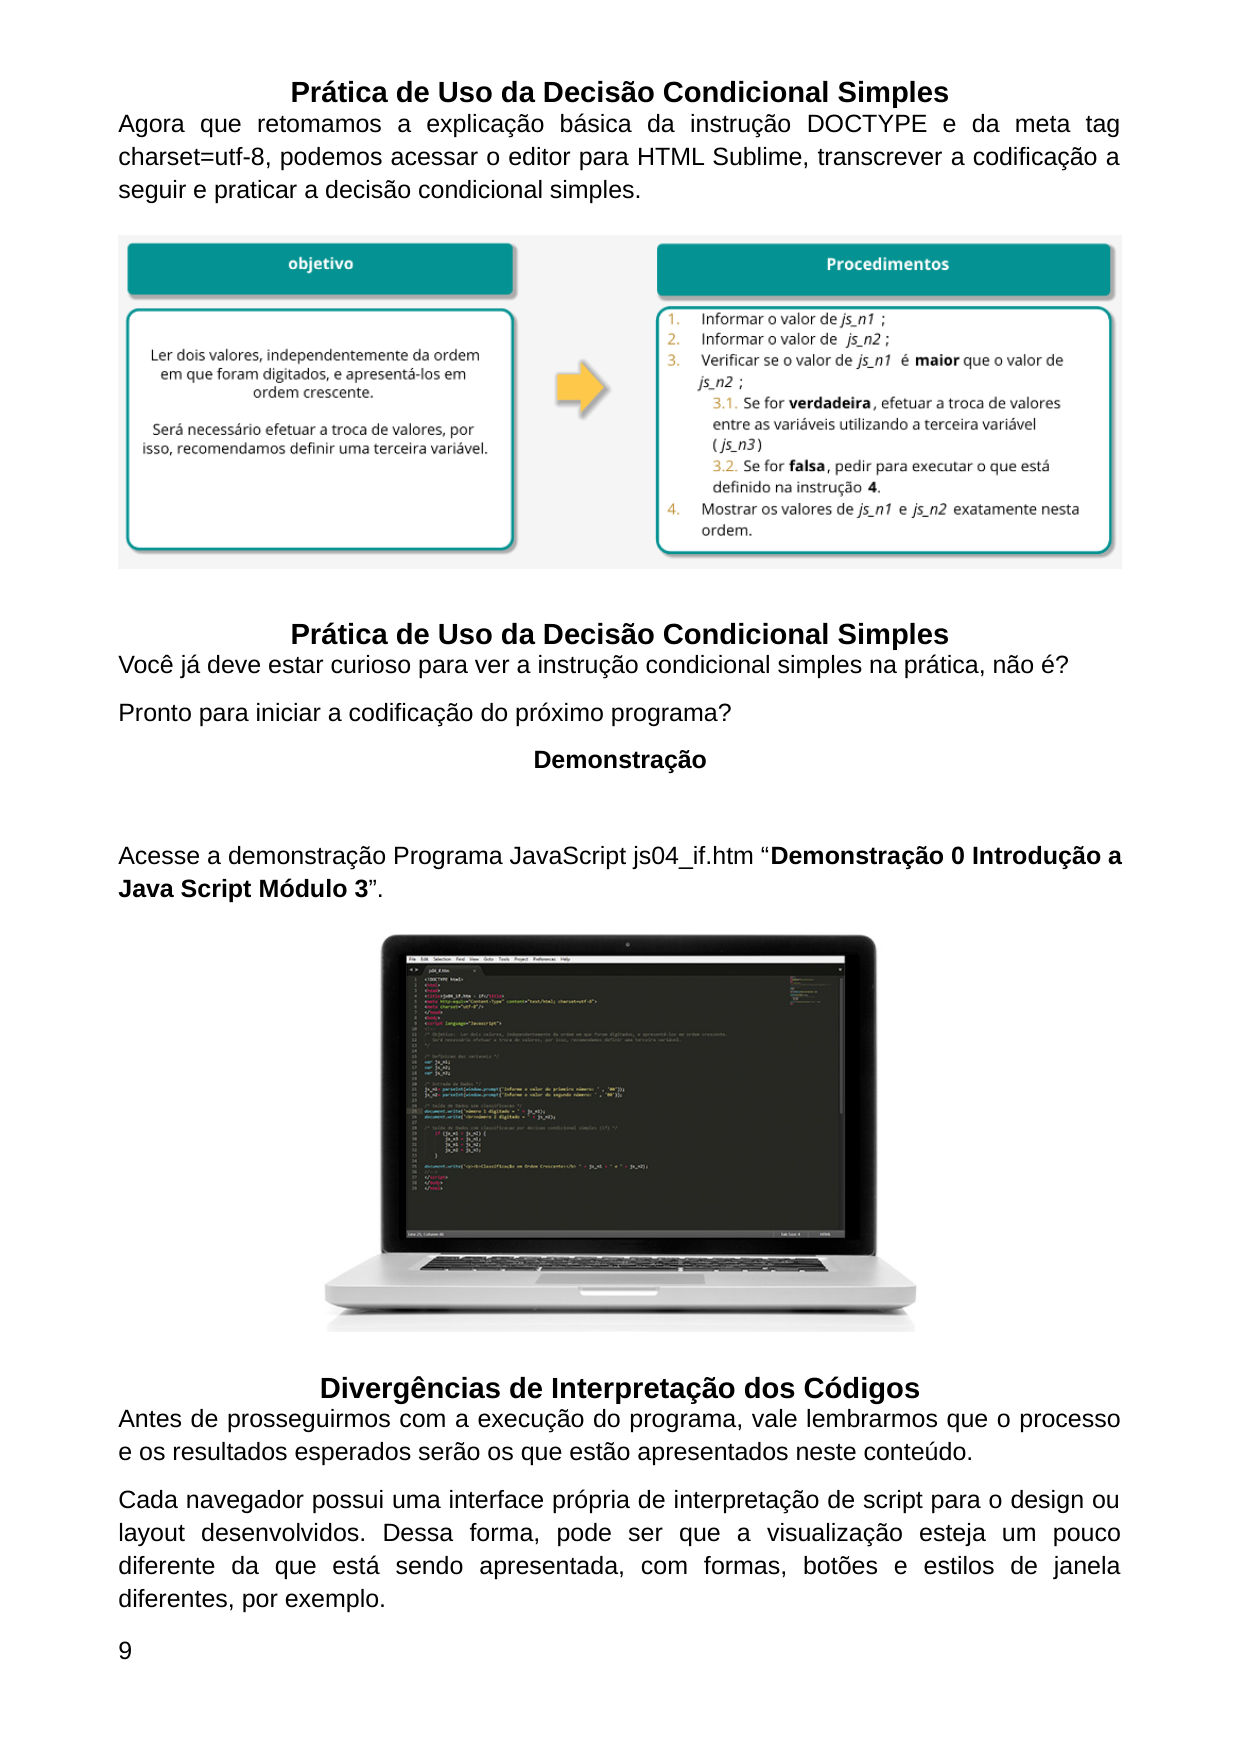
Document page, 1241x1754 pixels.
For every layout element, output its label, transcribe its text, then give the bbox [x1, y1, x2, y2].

text Demonstração [118, 746, 1122, 774]
subtitle Prática de Uso da Decisão Condicional Simples [118, 75, 1122, 108]
text Cada navegador possui uma interface própria de interpretação de script para o design ou layout desenvolvidos. Dessa forma, pode ser que a visualização esteja um pouco diferente da que está sendo apresentada, com formas, botões e estilos de janela diferentes, por exemplo. [118, 1485, 1122, 1613]
subtitle Prática de Uso da Decisão Condicional Simples [118, 617, 1122, 650]
text Antes de prosseguirmos com a execução do programa, vale lembrarmos que o processo e os resultados esperados serão os que estão apresentados neste conteúdo. [118, 1404, 1122, 1466]
text Você já deve estar curioso para ver a instrução condicional simples na prática, não é? [118, 650, 1122, 679]
text Acesse a demonstração Programa JavaScript js04_if.htm “Demonstração 0 Introdução a Java Script Módulo 3”. [118, 841, 1122, 902]
subtitle Divergências de Interpretação dos Códigos [118, 1371, 1122, 1404]
text Agora que retomamos a explicação básica da instrução DOCTYPE e da meta tag charset=utf-8, podemos acessar o editor para HTML Sublime, transcrever a codificação a seguir e praticar a decisão condicional simples. [118, 108, 1122, 203]
text Pronto para iniciar a codificação do próximo programa? [118, 698, 1122, 727]
